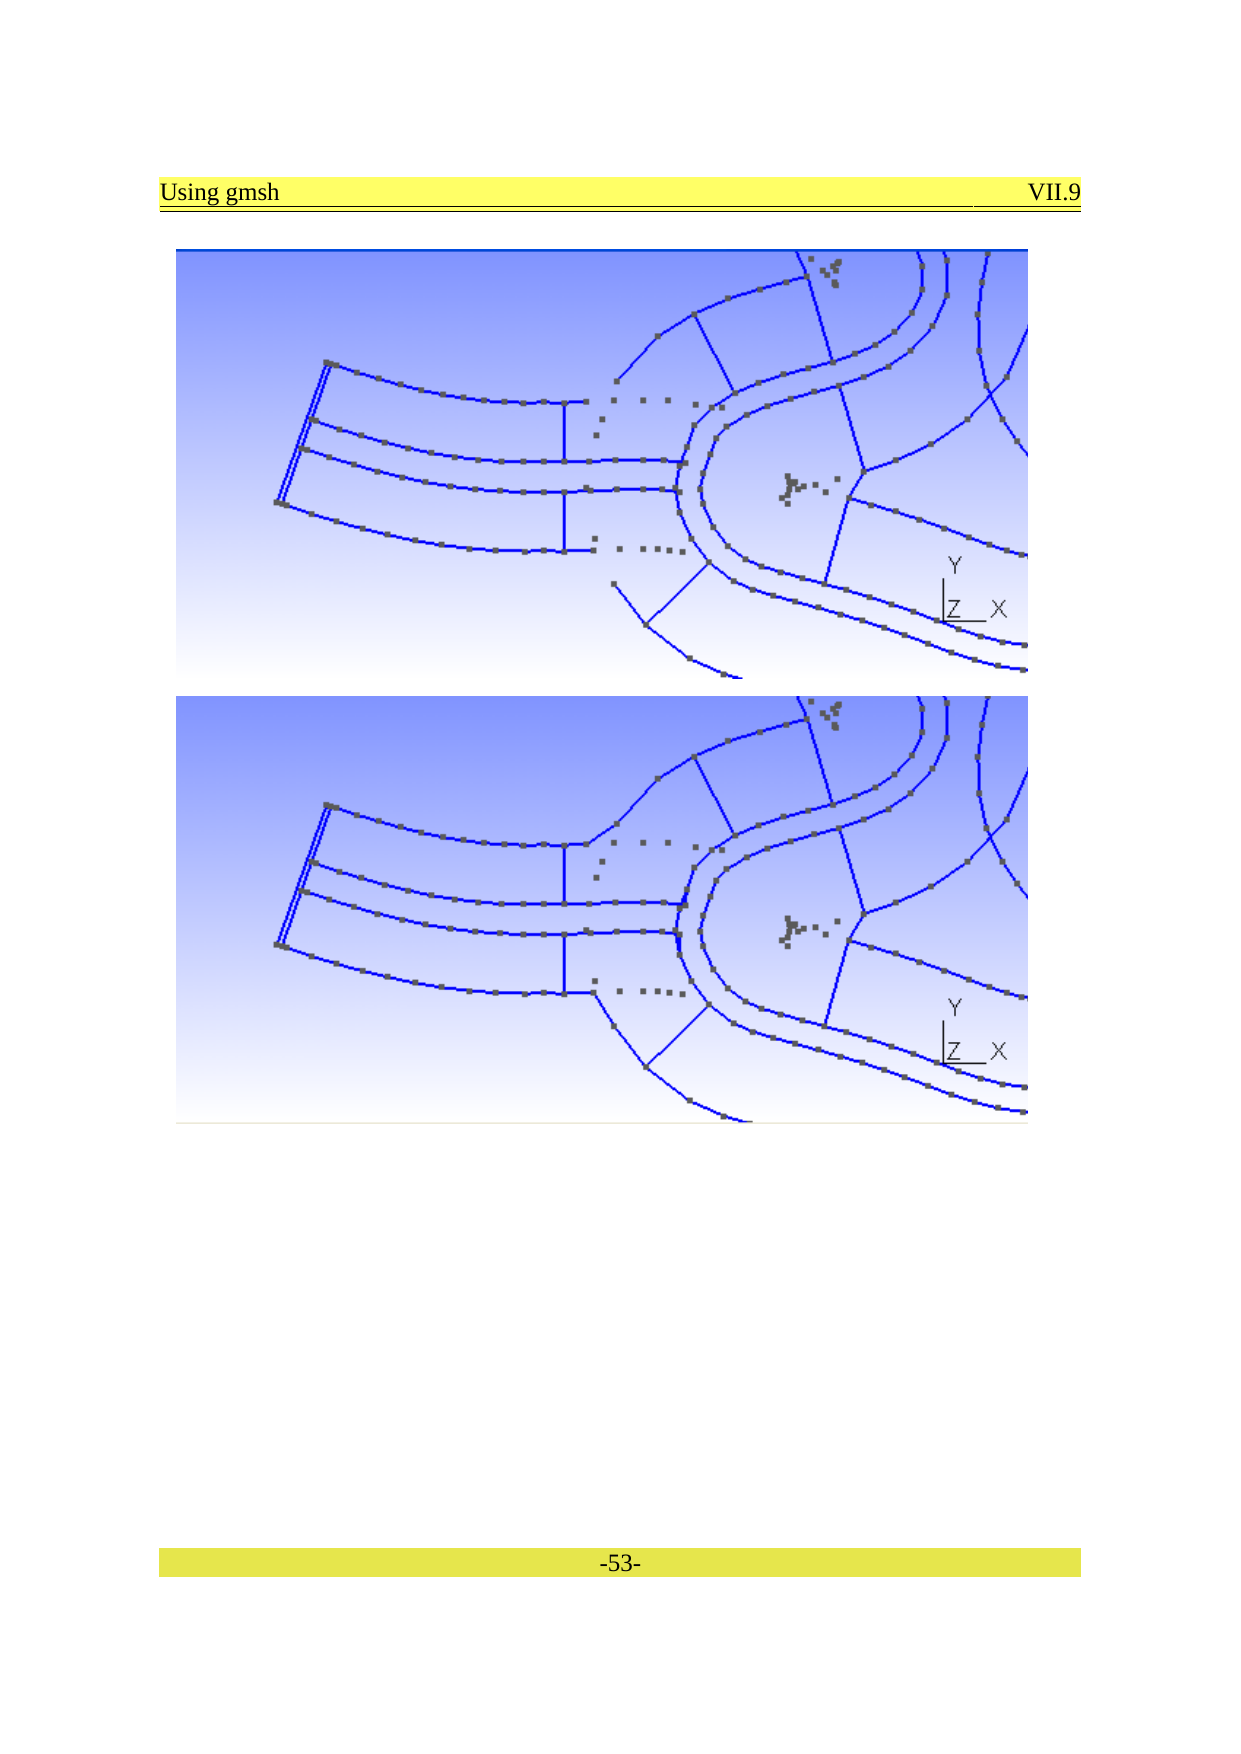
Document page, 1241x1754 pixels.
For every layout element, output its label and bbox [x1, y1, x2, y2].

picture [176, 249, 1028, 679]
picture [176, 696, 1028, 1124]
